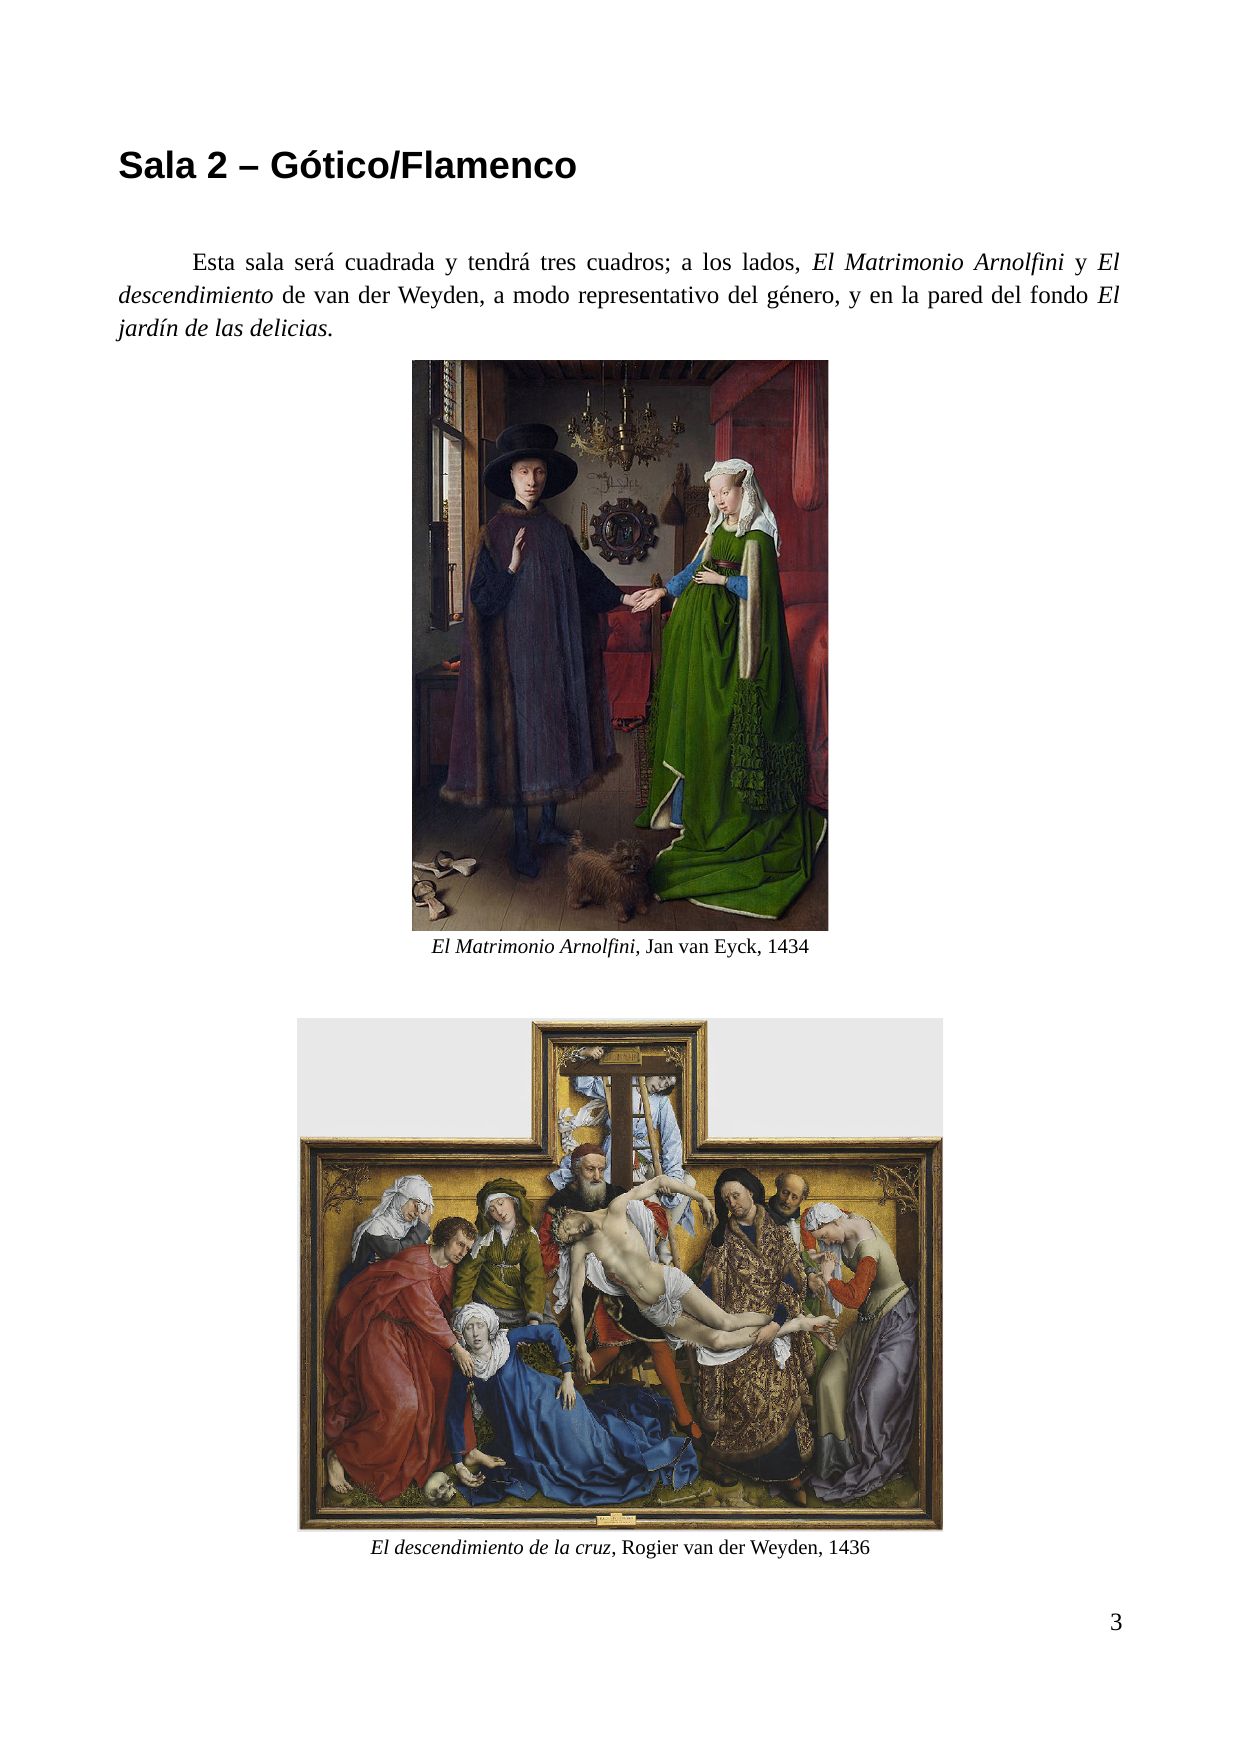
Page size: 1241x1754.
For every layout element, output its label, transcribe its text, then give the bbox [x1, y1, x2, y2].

text Esta sala será cuadrada y tendrá tres cuadros; a los lados, El Matrimonio Arnolfini y El descendimiento de van der Weyden, a modo representativo del género, y en la pared del fondo El jardín de las delicias. [118, 247, 1122, 342]
subtitle Sala 2 – Gótico/Flamenco [118, 143, 1122, 187]
picture [412, 360, 829, 931]
text El Matrimonio Arnolfini, Jan van Eyck, 1434 [118, 361, 1122, 958]
picture [297, 1018, 944, 1532]
text El descendimiento de la cruz, Rogier van der Weyden, 1436 [118, 1018, 1122, 1559]
